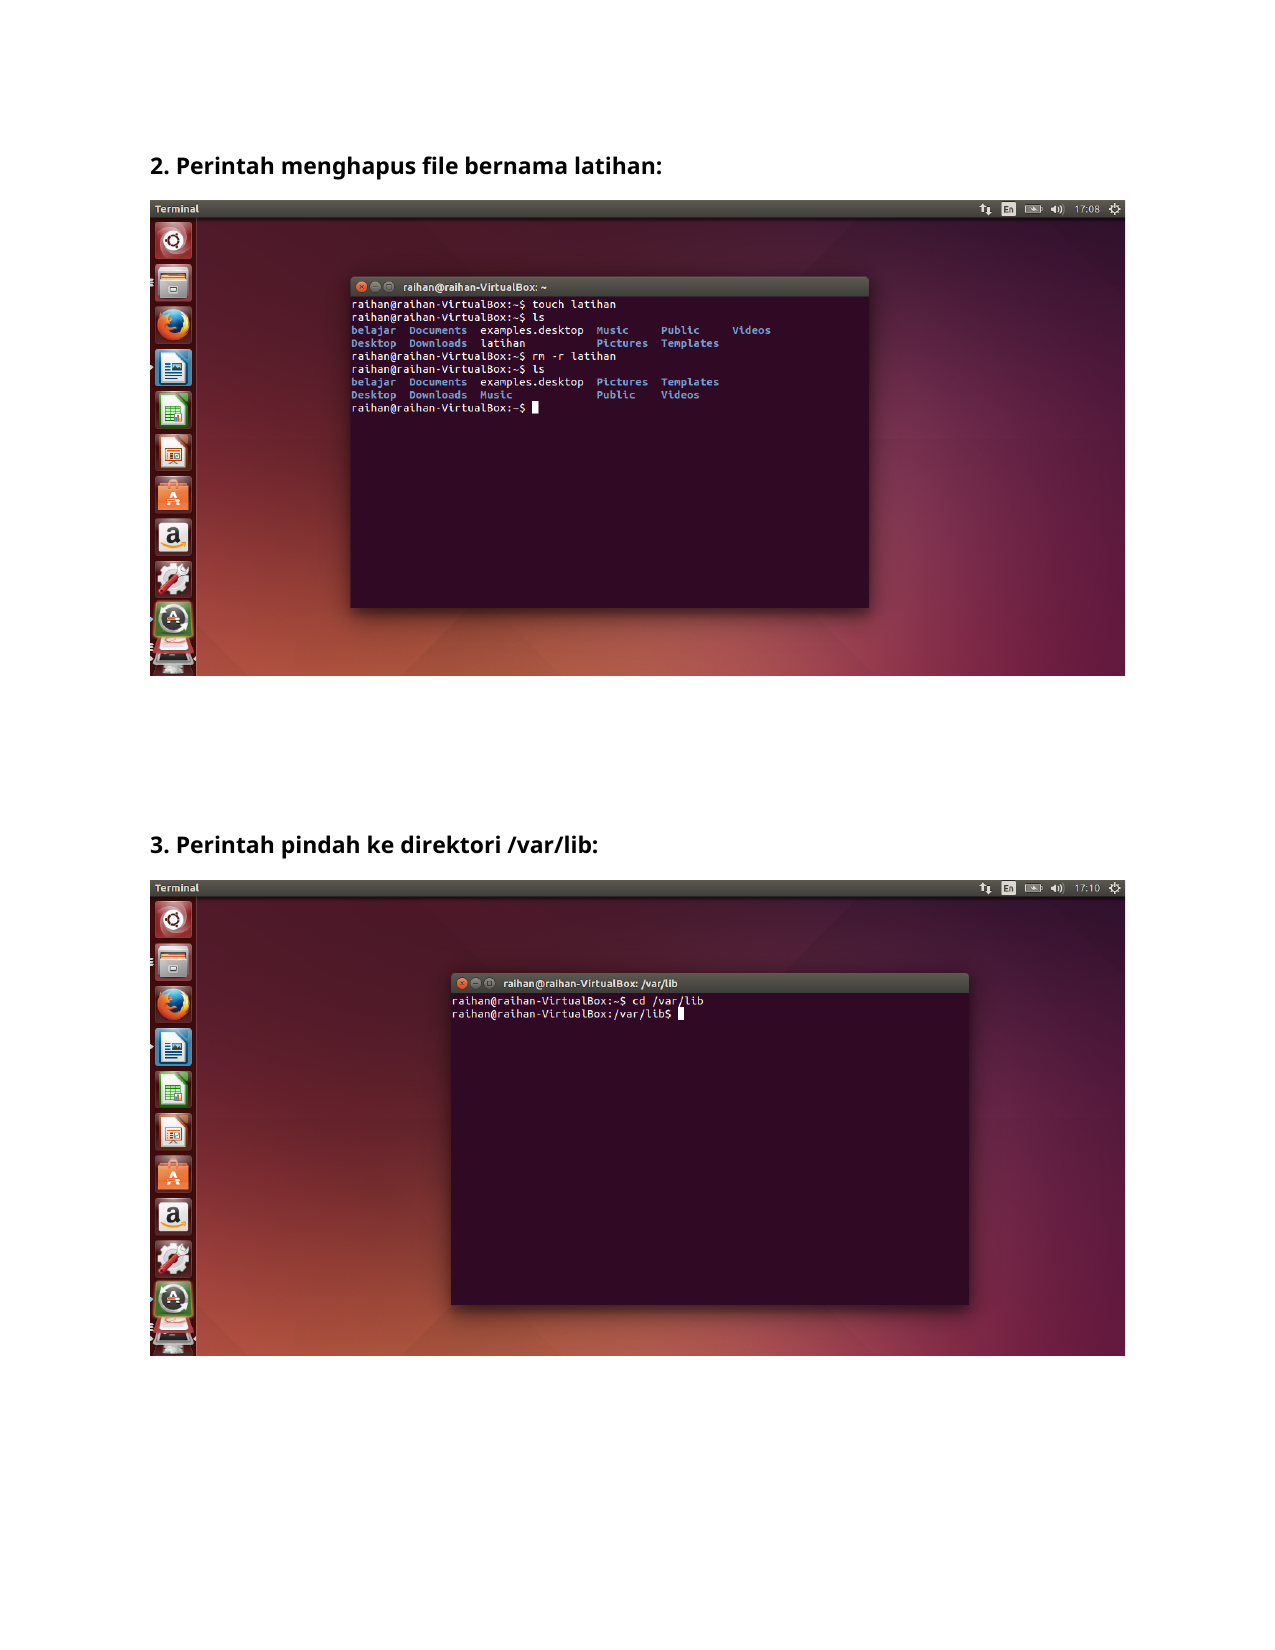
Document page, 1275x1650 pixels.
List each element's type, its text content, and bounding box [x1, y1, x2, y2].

text 2. Perintah menghapus file bernama latihan: [150, 150, 1125, 181]
text 3. Perintah pindah ke direktori /var/lib: [150, 829, 1125, 861]
picture [150, 880, 1125, 1356]
picture [150, 200, 1125, 676]
